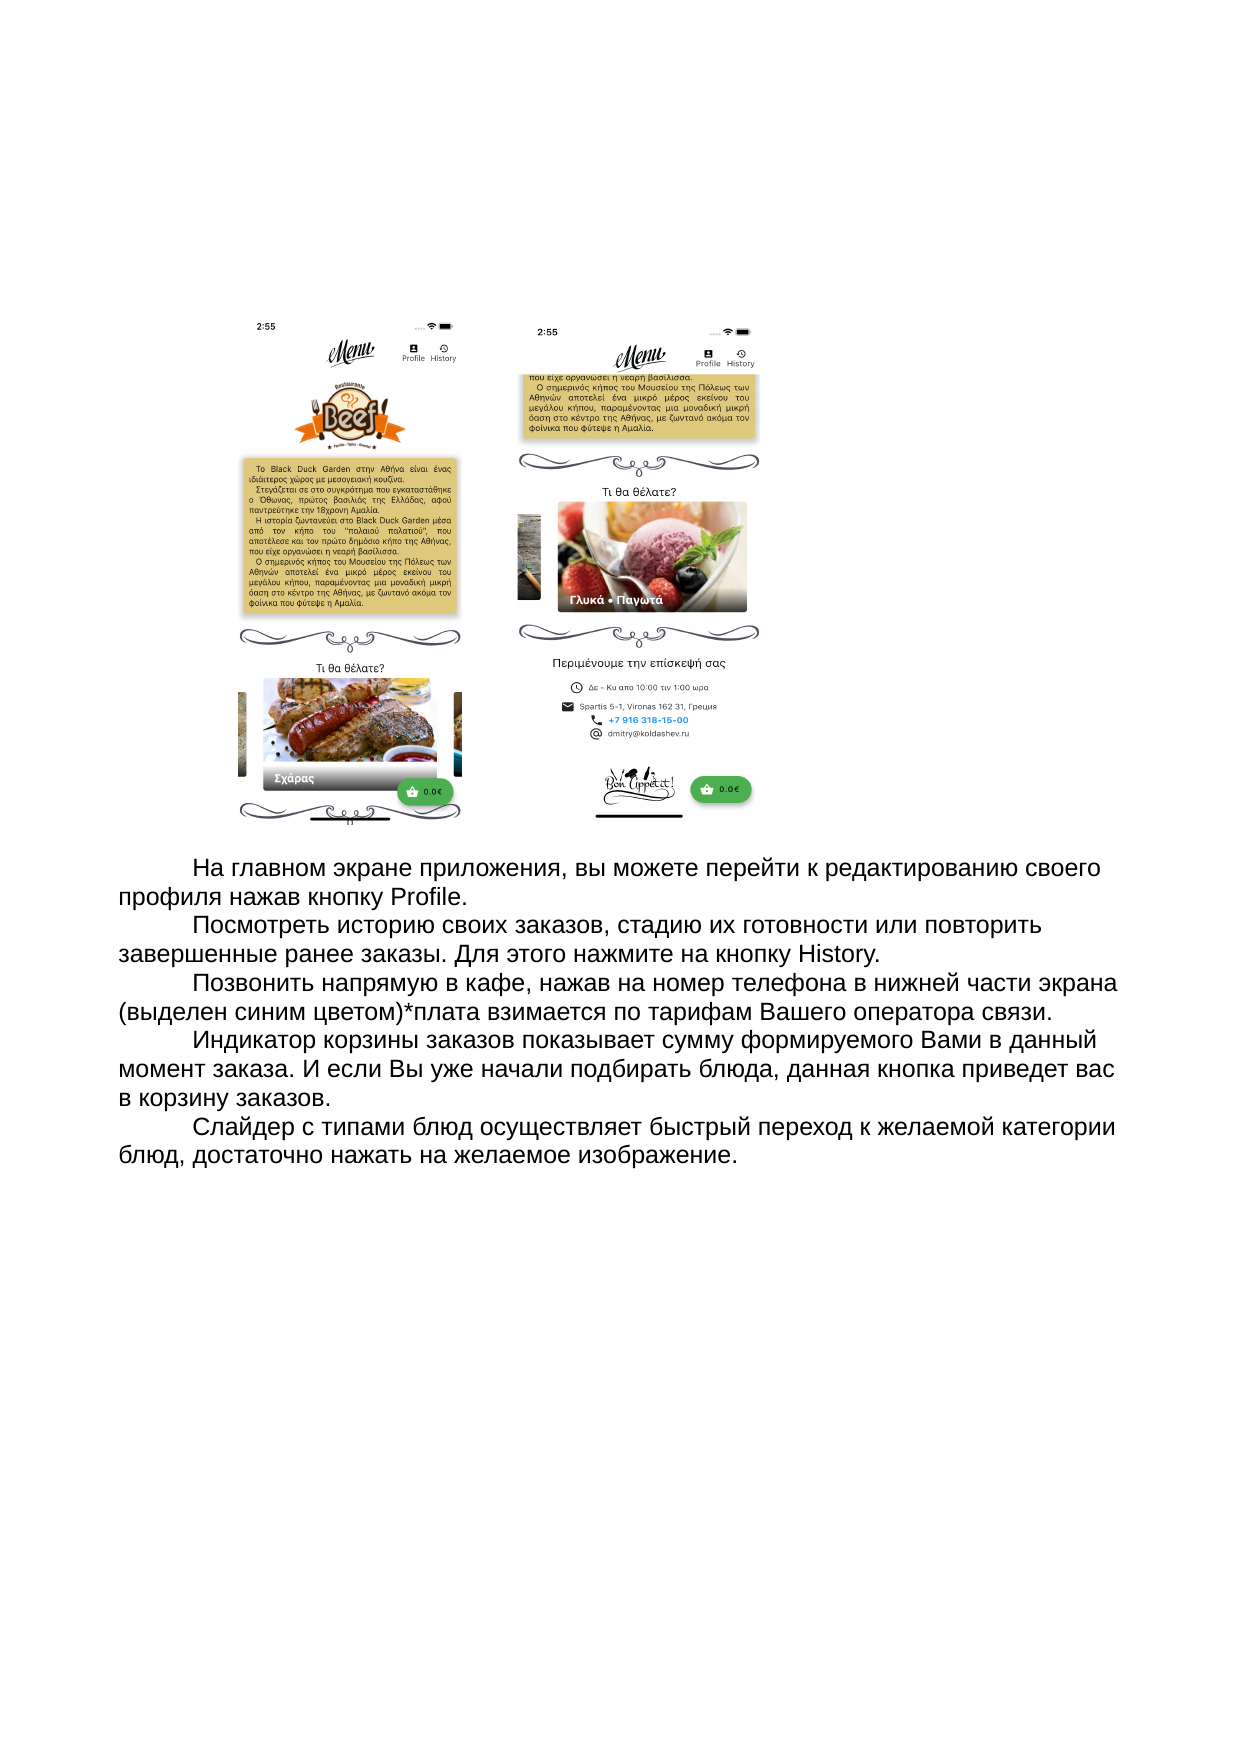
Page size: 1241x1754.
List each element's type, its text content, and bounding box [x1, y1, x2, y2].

text Слайдер с типами блюд осуществляет быстрый переход к желаемой категории блюд, достаточно нажать на желаемое изображение. [118, 1112, 1122, 1169]
text Позвонить напрямую в кафе, нажав на номер телефона в нижней части экрана (выделен синим цветом)*плата взимается по тарифам Вашего оператора связи. [118, 968, 1122, 1026]
picture [238, 312, 462, 825]
picture [517, 318, 761, 822]
text Индикатор корзины заказов показывает сумму формируемого Вами в данный момент заказа. И если Вы уже начали подбирать блюда, данная кнопка приведет вас в корзину заказов. [118, 1026, 1122, 1112]
text Посмотреть историю своих заказов, стадию их готовности или повторить завершенные ранее заказы. Для этого нажмите на кнопку History. [118, 911, 1122, 968]
text На главном экране приложения, вы можете перейти к редактированию своего профиля нажав кнопку Profile. [118, 853, 1122, 911]
